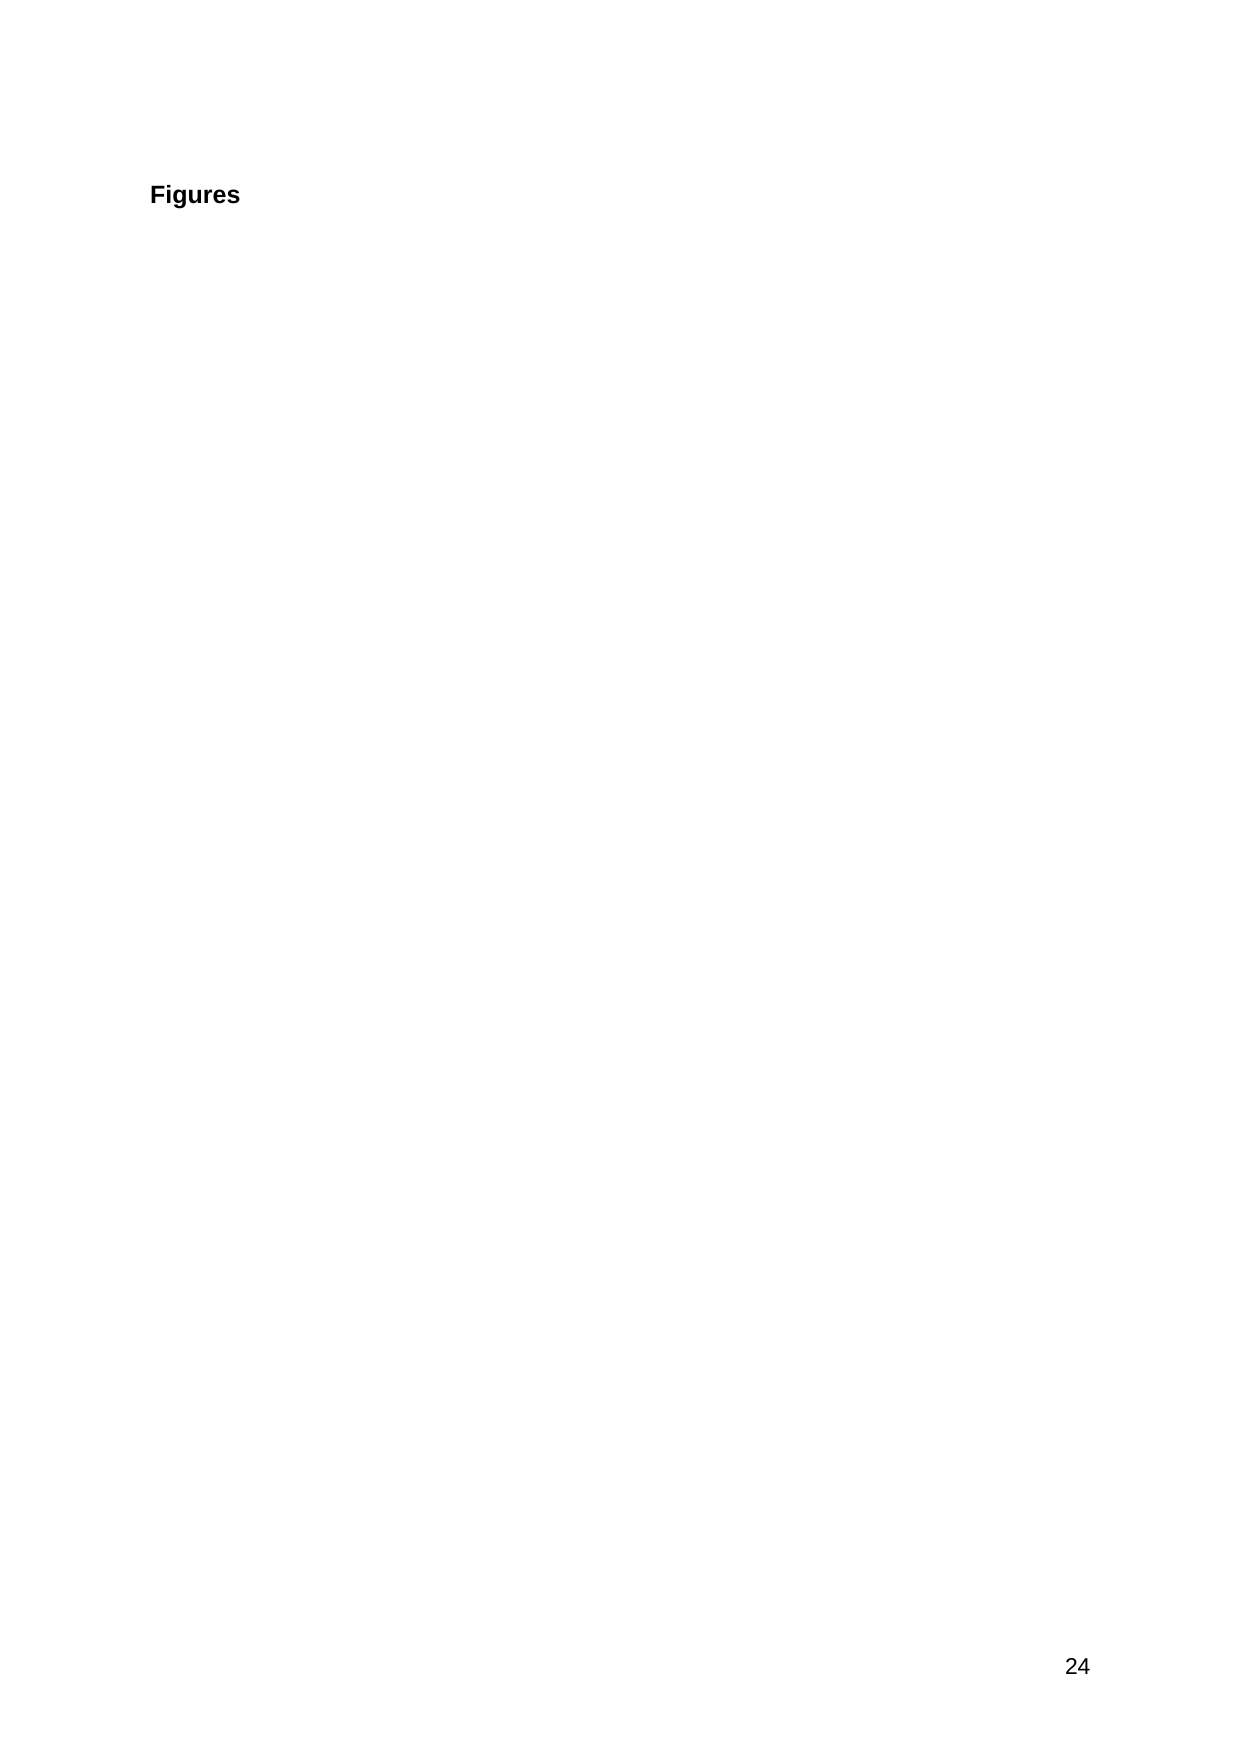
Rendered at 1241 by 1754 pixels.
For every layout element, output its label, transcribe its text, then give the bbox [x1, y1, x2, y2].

text Figures [150, 180, 1090, 209]
